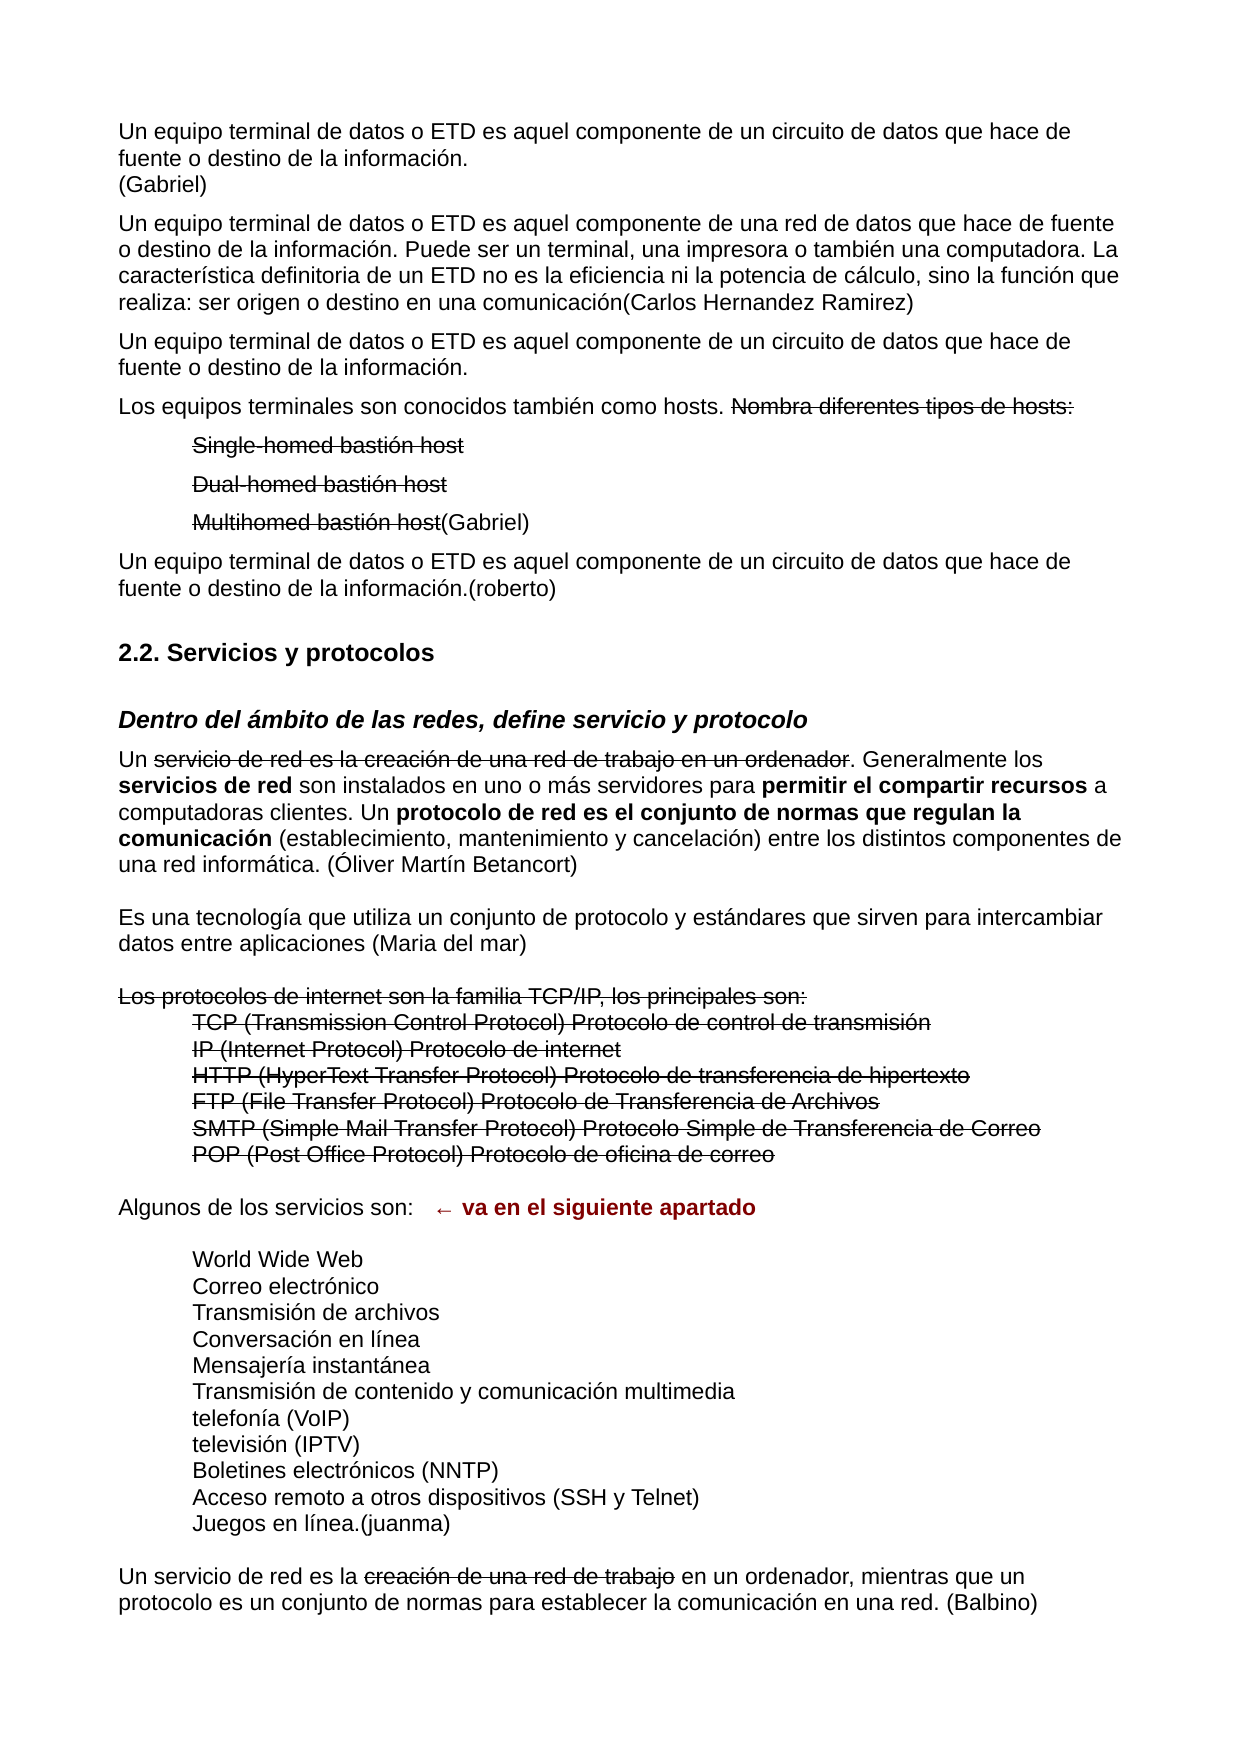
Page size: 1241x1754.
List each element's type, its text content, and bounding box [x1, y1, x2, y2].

text Acceso remoto a otros dispositivos (SSH y Telnet) [192, 1484, 1122, 1510]
subtitle 2.2. Servicios y protocolos [118, 638, 1122, 667]
text Los equipos terminales son conocidos también como hosts. Nombra diferentes tipos de hosts: [118, 393, 1122, 419]
text televisión (IPTV) [192, 1431, 1122, 1457]
text Juegos en línea.(juanma) [192, 1510, 1122, 1536]
text Boletines electrónicos (NNTP) [192, 1457, 1122, 1484]
text FTP (File Transfer Protocol) Protocolo de Transferencia de Archivos [192, 1088, 1122, 1115]
text Correo electrónico [192, 1273, 1122, 1299]
subtitle Dentro del ámbito de las redes, define servicio y protocolo [118, 705, 1122, 733]
text Dual-homed bastión host [192, 471, 1122, 497]
text Multihomed bastión host(Gabriel) [192, 509, 1122, 536]
text (Gabriel) [118, 171, 1122, 197]
text Single-homed bastión host [192, 432, 1122, 458]
text Transmisión de contenido y comunicación multimedia [192, 1378, 1122, 1404]
text Es una tecnología que utiliza un conjunto de protocolo y estándares que sirven para intercambiar datos entre aplicaciones (Maria del mar) [118, 904, 1122, 957]
text Transmisión de archivos [192, 1299, 1122, 1326]
text Conversación en línea [192, 1326, 1122, 1352]
text Algunos de los servicios son: ← va en el siguiente apartado [118, 1194, 1122, 1220]
text Los protocolos de internet son la familia TCP/IP, los principales son: [118, 983, 1122, 1009]
text Un equipo terminal de datos o ETD es aquel componente de un circuito de datos que hace de fuente o destino de la información.(roberto) [118, 548, 1122, 601]
text Un servicio de red es la creación de una red de trabajo en un ordenador. Generalmente los servicios de red son instalados en uno o más servidores para permitir el compartir recursos a computadoras clientes. Un protocolo de red es el conjunto de normas que regulan la comunicación (establecimiento, mantenimiento y cancelación) entre los distintos componentes de una red informática. (Óliver Martín Betancort) [118, 746, 1122, 877]
text Un equipo terminal de datos o ETD es aquel componente de un circuito de datos que hace de fuente o destino de la información. [118, 328, 1122, 380]
text IP (Internet Protocol) Protocolo de internet [192, 1036, 1122, 1062]
text Un servicio de red es la creación de una red de trabajo en un ordenador, mientras que un protocolo es un conjunto de normas para establecer la comunicación en una red. (Balbino) [118, 1563, 1122, 1615]
text Mensajería instantánea [192, 1352, 1122, 1378]
text POP (Post Office Protocol) Protocolo de oficina de correo [192, 1141, 1122, 1167]
text HTTP (HyperText Transfer Protocol) Protocolo de transferencia de hipertexto [192, 1062, 1122, 1088]
text TCP (Transmission Control Protocol) Protocolo de control de transmisión [192, 1009, 1122, 1036]
text telefonía (VoIP) [192, 1404, 1122, 1431]
text World Wide Web [192, 1246, 1122, 1273]
text SMTP (Simple Mail Transfer Protocol) Protocolo Simple de Transferencia de Correo [192, 1115, 1122, 1141]
text Un equipo terminal de datos o ETD es aquel componente de un circuito de datos que hace de fuente o destino de la información. [118, 118, 1122, 171]
text Un equipo terminal de datos o ETD es aquel componente de una red de datos que hace de fuente o destino de la información. Puede ser un terminal, una impresora o también una computadora. La característica definitoria de un ETD no es la eficiencia ni la potencia de cálculo, sino la función que realiza: ser origen o destino en una comunicación(Carlos Hernandez Ramirez) [118, 210, 1122, 315]
